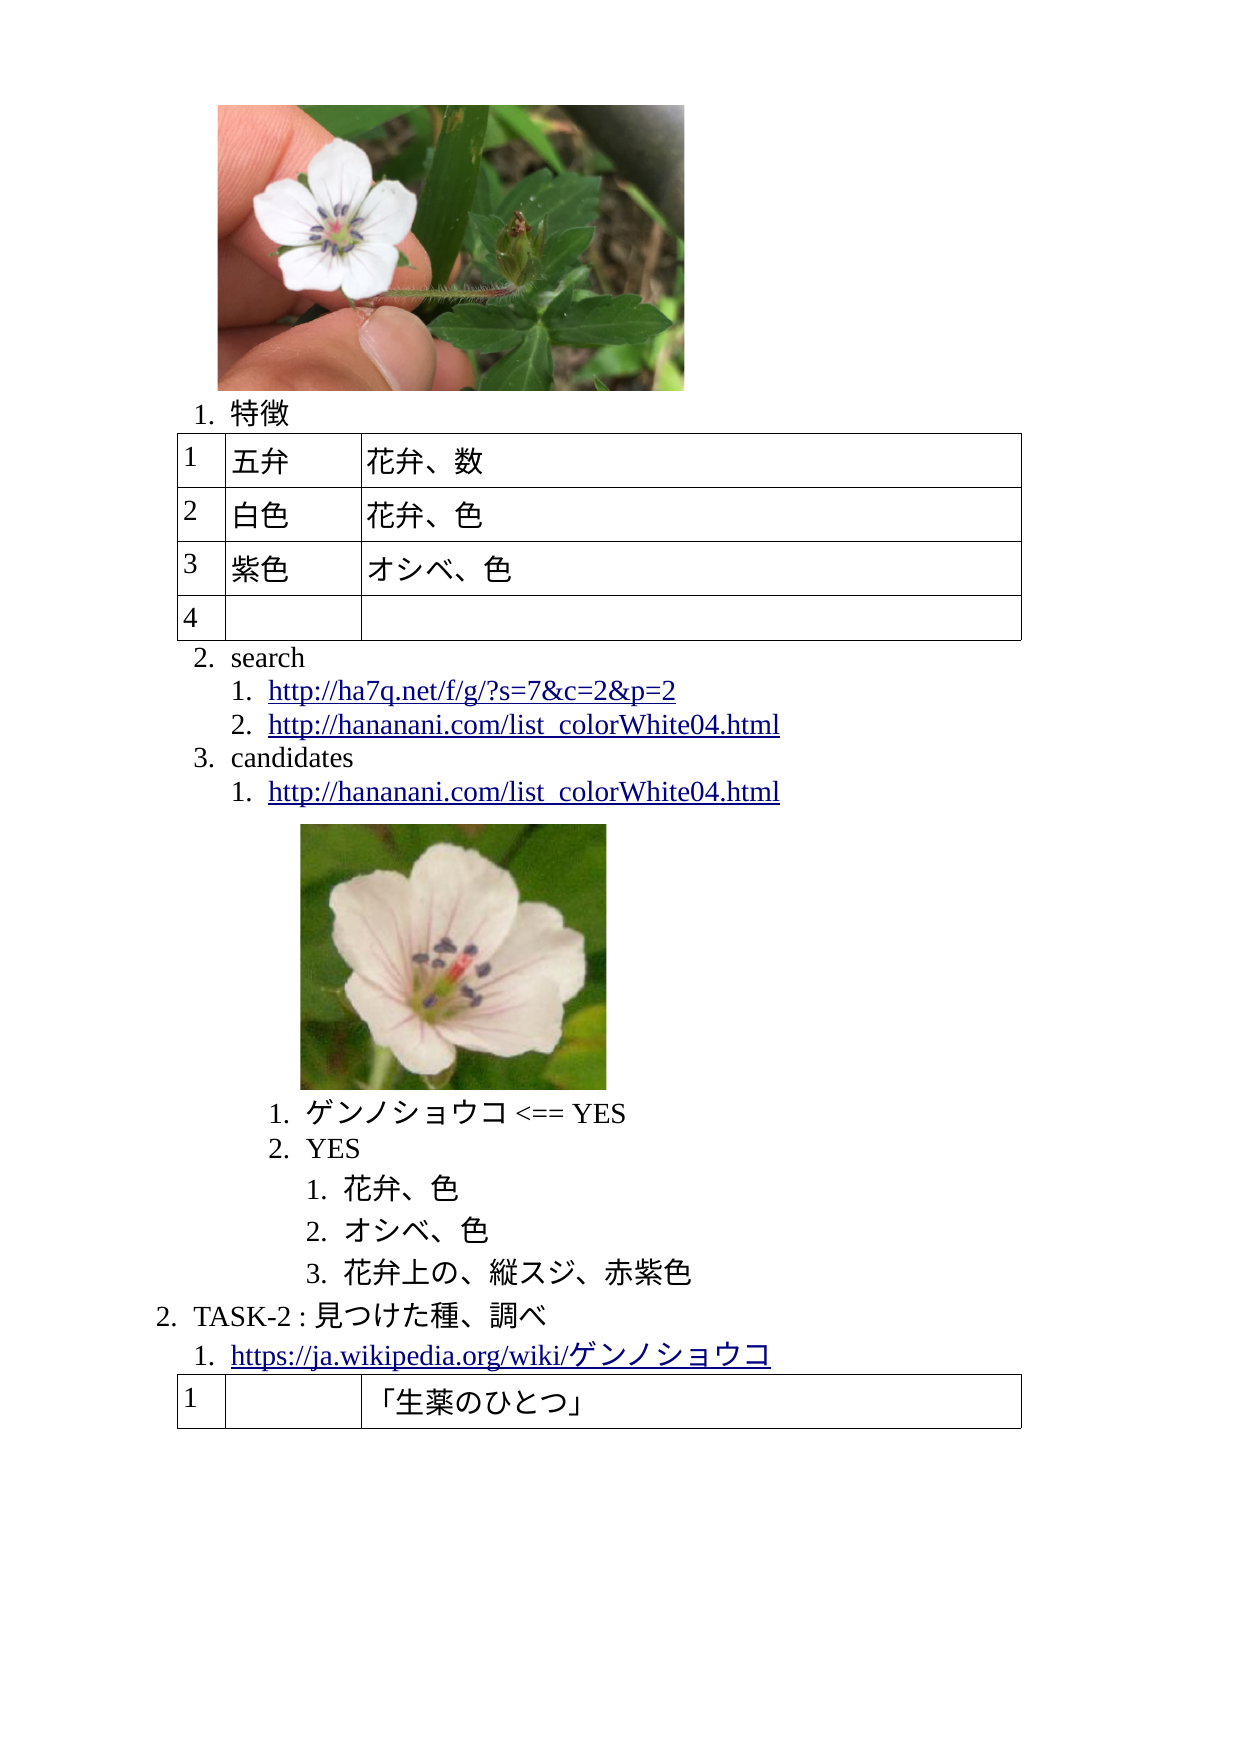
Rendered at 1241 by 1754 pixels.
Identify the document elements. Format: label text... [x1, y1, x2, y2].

picture [217, 105, 685, 391]
list search [193, 640, 1122, 673]
list オシベ、色 [306, 1207, 1122, 1250]
list ゲンノショウコ <== YES [268, 808, 1122, 1132]
table_cell [226, 596, 361, 640]
list 花弁上の、縦スジ、赤紫色 [306, 1250, 1122, 1292]
list 特徴 [193, 118, 1122, 433]
table_cell 3 [178, 542, 225, 595]
table_cell [362, 596, 1021, 640]
table_cell 紫色 [226, 542, 361, 595]
table_cell 4 [178, 596, 225, 640]
table_cell 白色 [226, 488, 361, 541]
table_header 1 [178, 434, 225, 487]
table_cell 花弁、色 [362, 488, 1021, 541]
table_cell オシベ、色 [362, 542, 1021, 595]
table_header 花弁、数 [362, 434, 1021, 487]
table_header 五弁 [226, 434, 361, 487]
list http://ha7q.net/f/g/?s=7&c=2&p=2 [231, 673, 1122, 707]
list http://hananani.com/list_colorWhite04.html [231, 774, 1122, 808]
table_cell 2 [178, 488, 225, 541]
list http://hananani.com/list_colorWhite04.html [231, 707, 1122, 741]
table_header [226, 1375, 361, 1428]
list YES [268, 1132, 1122, 1165]
list 花弁、色 [306, 1165, 1122, 1207]
list TASK-2 : 見つけた種、調べ [156, 1292, 1122, 1334]
picture [300, 824, 607, 1090]
table_header 「生薬のひとつ」 [362, 1375, 1021, 1428]
list https://ja.wikipedia.org/wiki/ゲンノショウコ [193, 1334, 1122, 1374]
list candidates [193, 741, 1122, 774]
table_header 1 [178, 1375, 225, 1428]
